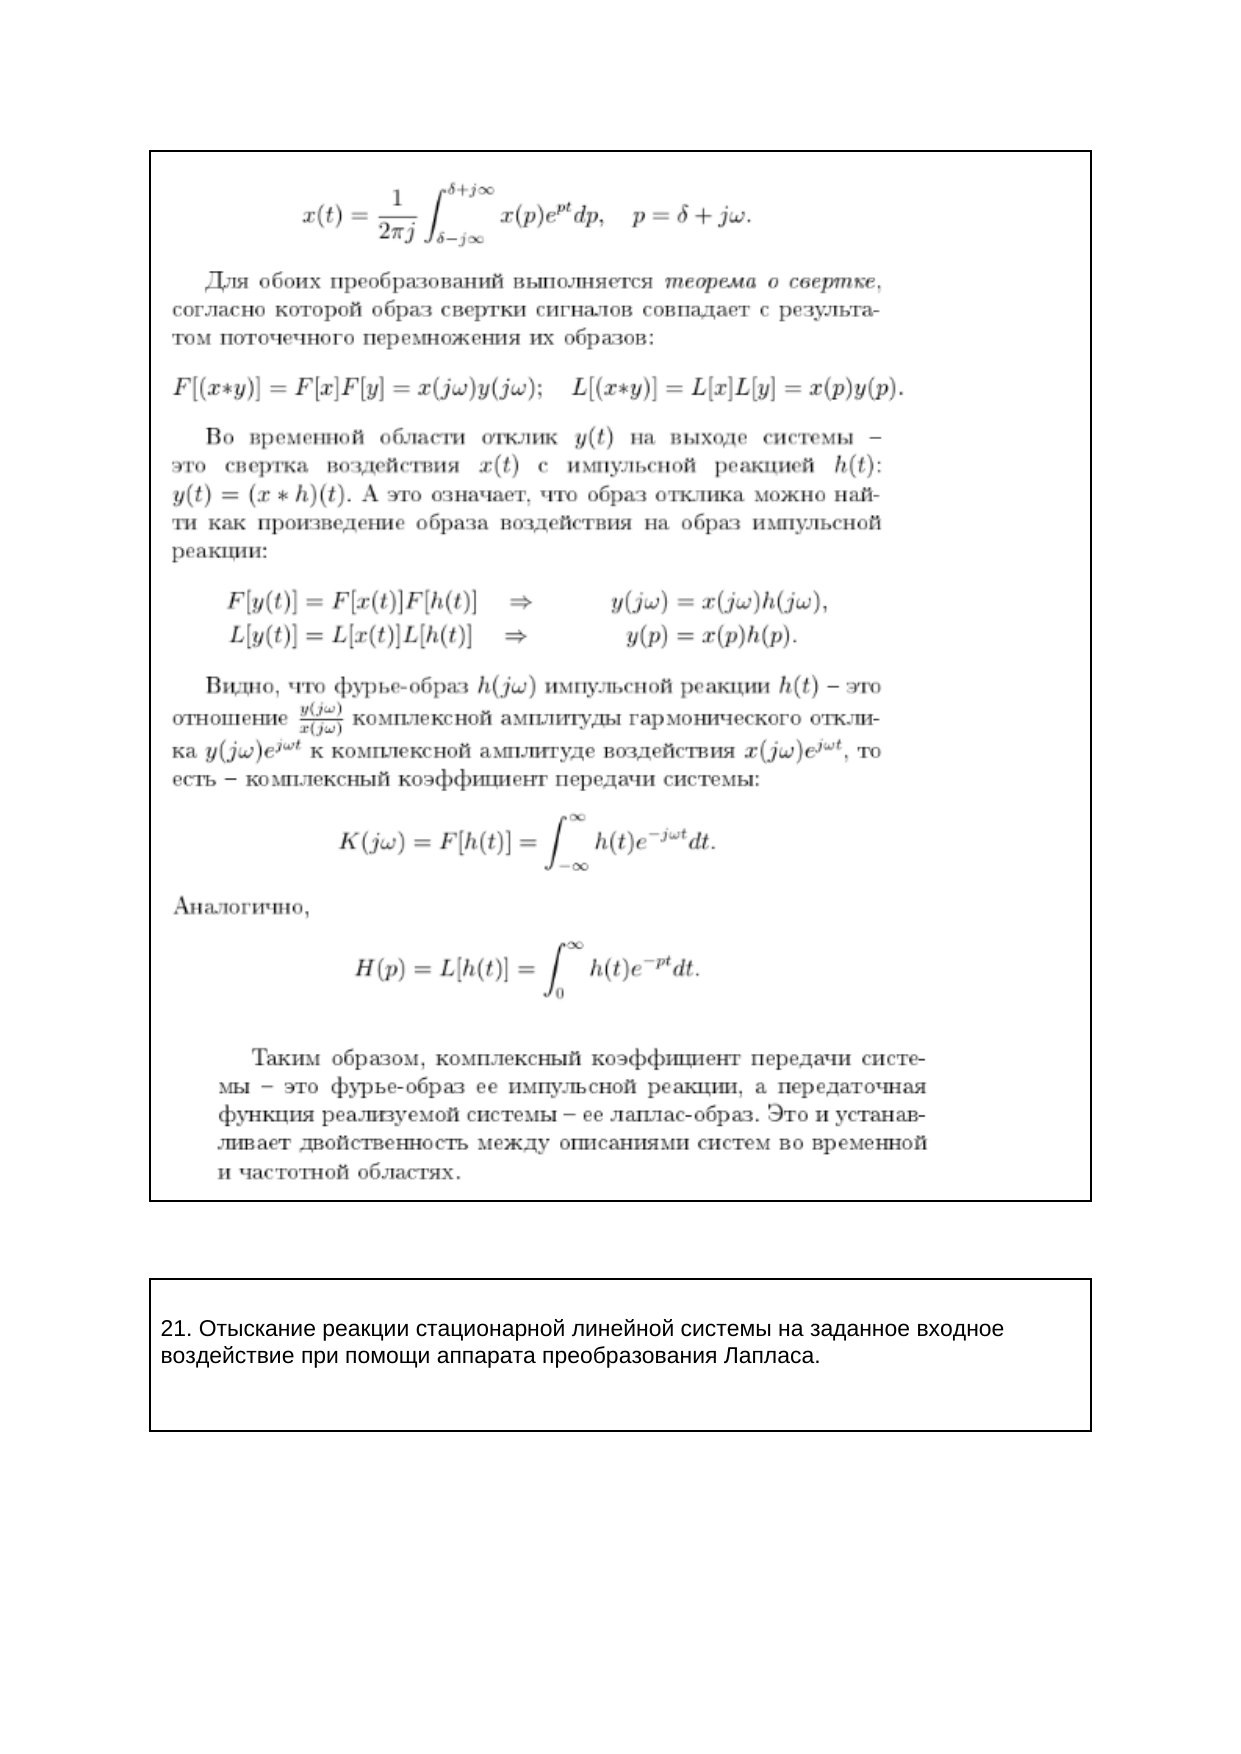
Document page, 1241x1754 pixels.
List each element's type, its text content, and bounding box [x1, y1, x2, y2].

table_header 21. Отыскание реакции стационарной линейной системы на заданное входное воздействие при помощи аппарата преобразования Лапласа. [151, 1280, 1090, 1430]
table_cell [151, 152, 1090, 1199]
picture [160, 162, 1015, 1189]
